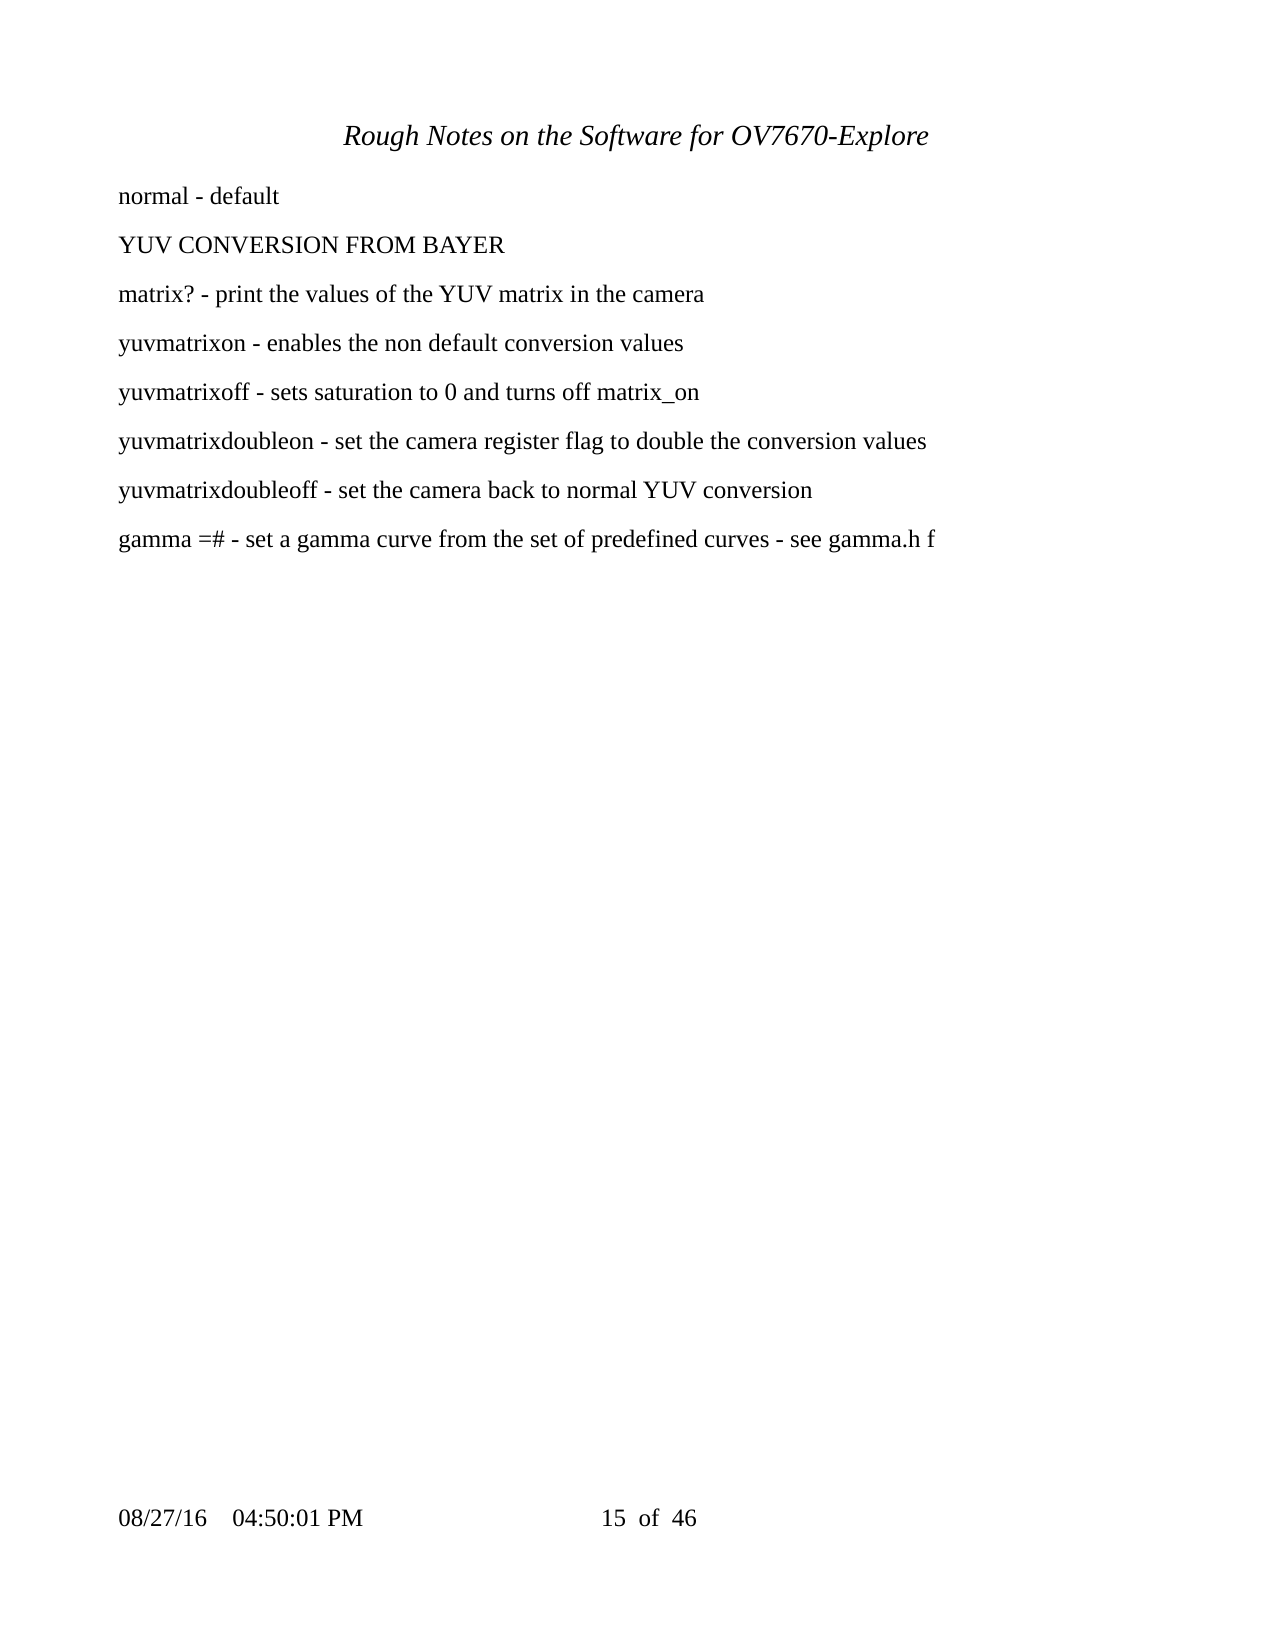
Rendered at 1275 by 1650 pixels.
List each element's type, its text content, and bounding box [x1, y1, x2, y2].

text normal - default [118, 181, 1157, 210]
text YUV CONVERSION FROM BAYER [118, 230, 1157, 259]
text matrix? - print the values of the YUV matrix in the camera [118, 279, 1157, 308]
text yuvmatrixon - enables the non default conversion values [118, 328, 1157, 357]
text yuvmatrixoff - sets saturation to 0 and turns off matrix_on [118, 377, 1157, 406]
text gamma =# - set a gamma curve from the set of predefined curves - see gamma.h f [118, 524, 1157, 553]
text yuvmatrixdoubleoff - set the camera back to normal YUV conversion [118, 476, 1157, 504]
text yuvmatrixdoubleon - set the camera register flag to double the conversion values [118, 426, 1157, 455]
